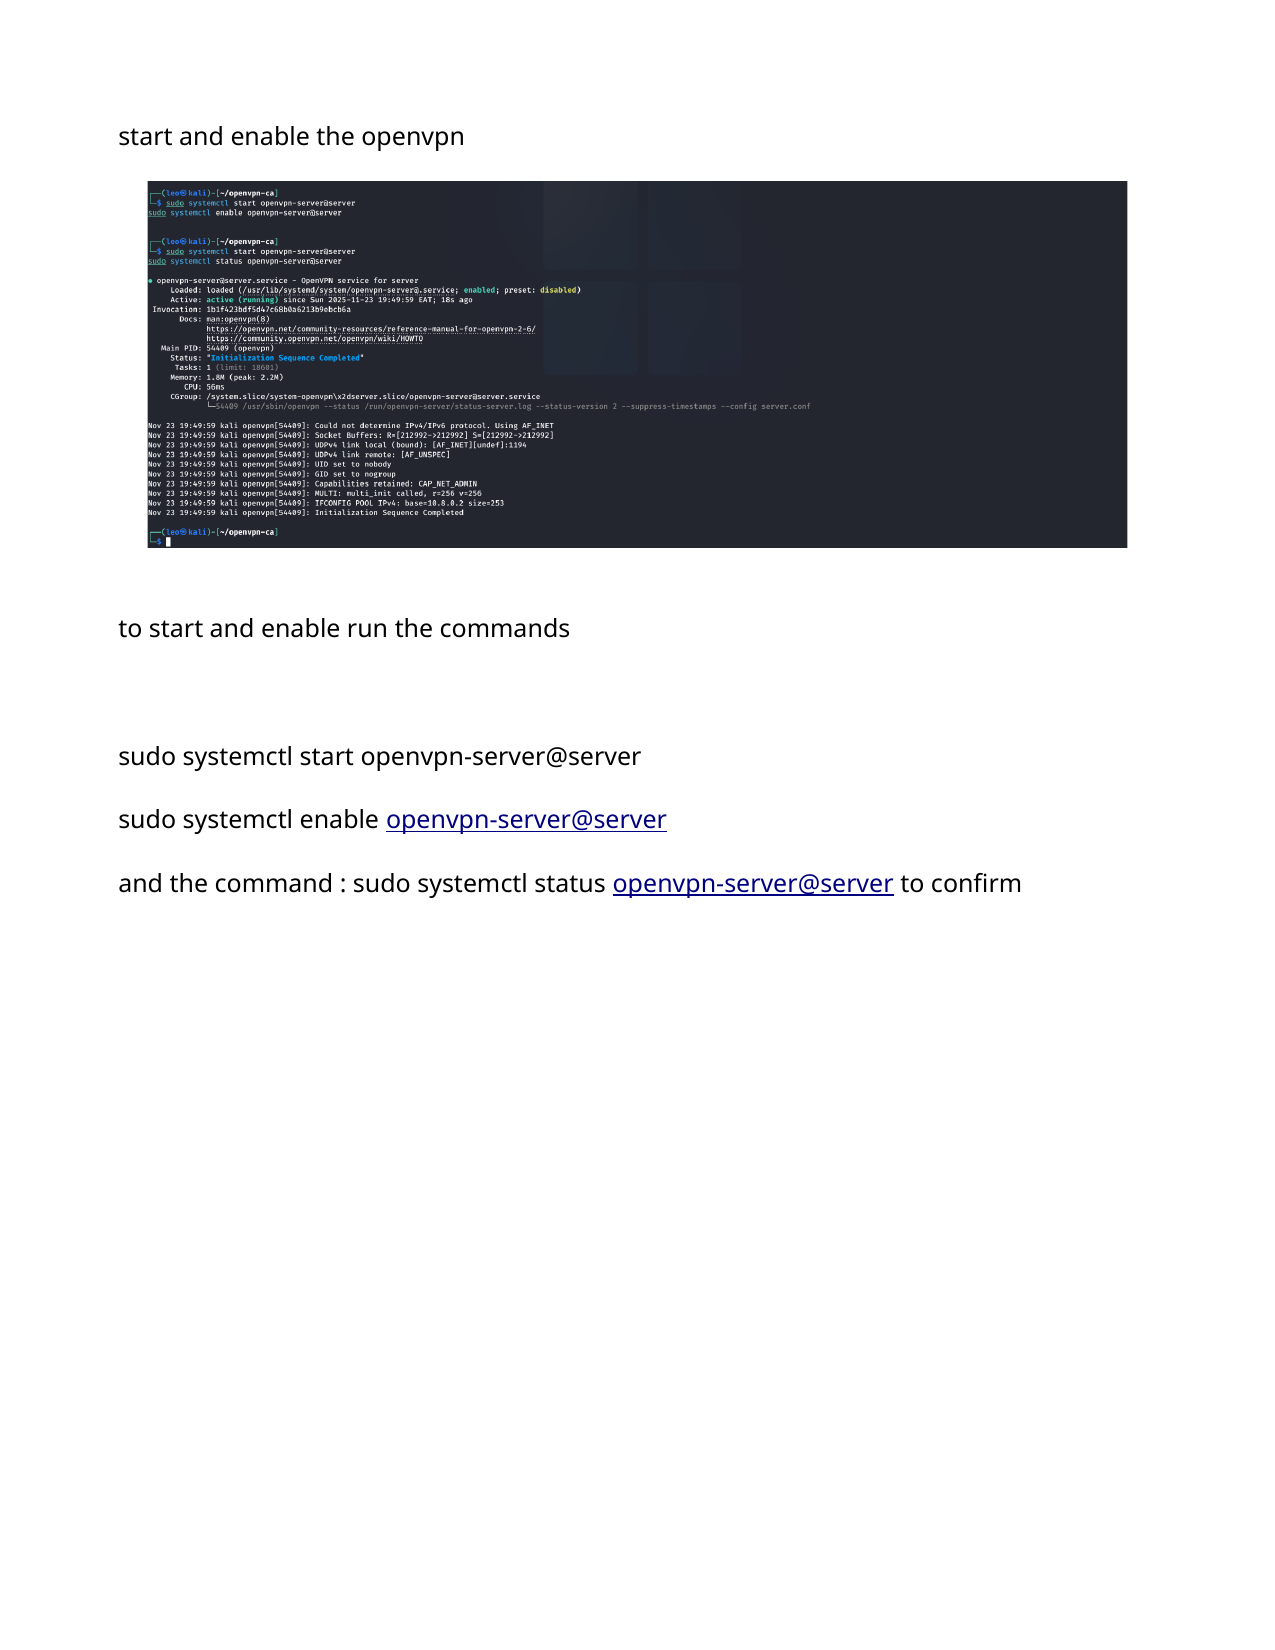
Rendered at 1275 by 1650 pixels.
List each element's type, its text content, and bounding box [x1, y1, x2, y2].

text and the command : sudo systemctl status openvpn-server@server to confirm [118, 865, 1157, 899]
text sudo systemctl enable openvpn-server@server [118, 802, 1157, 836]
text to start and enable run the commands [118, 611, 1157, 645]
text sudo systemctl start openvpn-server@server [118, 738, 1157, 772]
picture [147, 181, 1128, 548]
text start and enable the openvpn [118, 118, 1157, 152]
